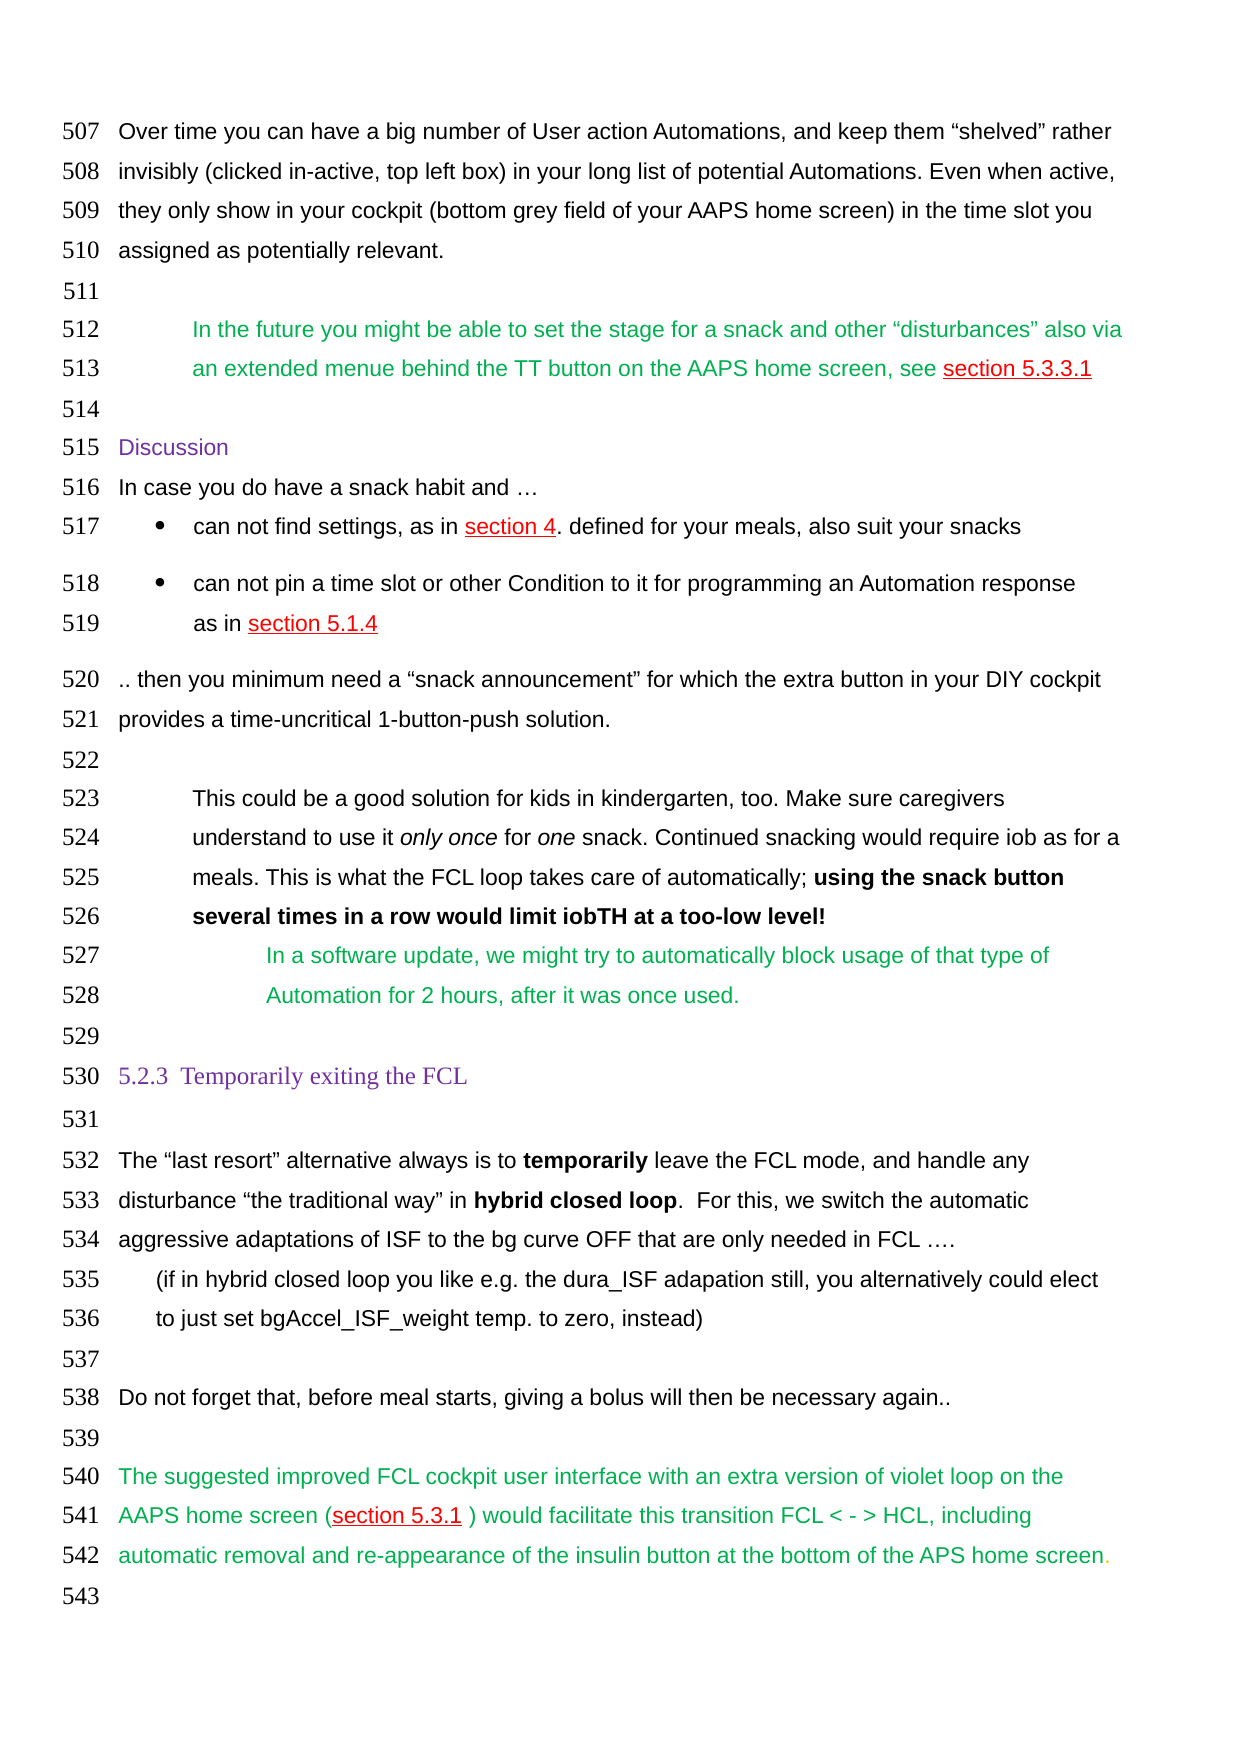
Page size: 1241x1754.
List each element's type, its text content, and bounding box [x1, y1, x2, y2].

text Over time you can have a big number of User action Automations, and keep them “shelved” rather invisibly (clicked in-active, top left box) in your long list of potential Automations. Even when active, they only show in your cockpit (bottom grey field of your AAPS home screen) in the time slot you assigned as potentially relevant. [118, 118, 1122, 263]
text Do not forget that, before meal starts, giving a bolus will then be necessary again.. [118, 1384, 1122, 1410]
text (if in hybrid closed loop you like e.g. the dura_ISF adapation still, you alternatively could elect to just set bgAccel_ISF_weight temp. to zero, instead) [156, 1266, 1122, 1331]
text Discussion [118, 434, 1122, 460]
text This could be a good solution for kids in kindergarten, too. Make sure caregivers understand to use it only once for one snack. Continued snacking would require iob as for a meals. This is what the FCL loop takes care of automatically; using the snack button several times in a row would limit iobTH at a too-low level! [192, 784, 1122, 929]
text .. then you minimum need a “snack announcement” for which the extra button in your DIY cockpit provides a time-uncritical 1-button-push solution. [118, 666, 1122, 732]
text The “last resort” alternative always is to temporarily leave the FCL mode, and handle any disturbance “the traditional way” in hybrid closed loop. For this, we switch the automatic aggressive adaptations of ISF to the bg curve OFF that are only needed in FCL …. [118, 1147, 1122, 1252]
list can not find settings, as in section 4. defined for your meals, also suit your snacks [156, 513, 1122, 540]
text In the future you might be able to set the stage for a snack and other “disturbances” also via an extended menue behind the TT button on the AAPS home screen, see section 5.3.3.1 [192, 316, 1122, 381]
text The suggested improved FCL cockpit user interface with an extra version of violet loop on the AAPS home screen (section 5.3.1 ) would facilitate this transition FCL < - > HCL, including automatic removal and re-appearance of the insulin button at the bottom of the APS home screen. [118, 1463, 1122, 1568]
list can not pin a time slot or other Condition to it for programming an Automation response as in section 5.1.4 [156, 570, 1122, 636]
text In a software update, we might try to automatically block usage of that type of Automation for 2 hours, after it was once used. [266, 942, 1122, 1008]
text In case you do have a snack habit and … [118, 473, 1122, 500]
text 5.2.3 Temporarily exiting the FCL [118, 1061, 1122, 1089]
